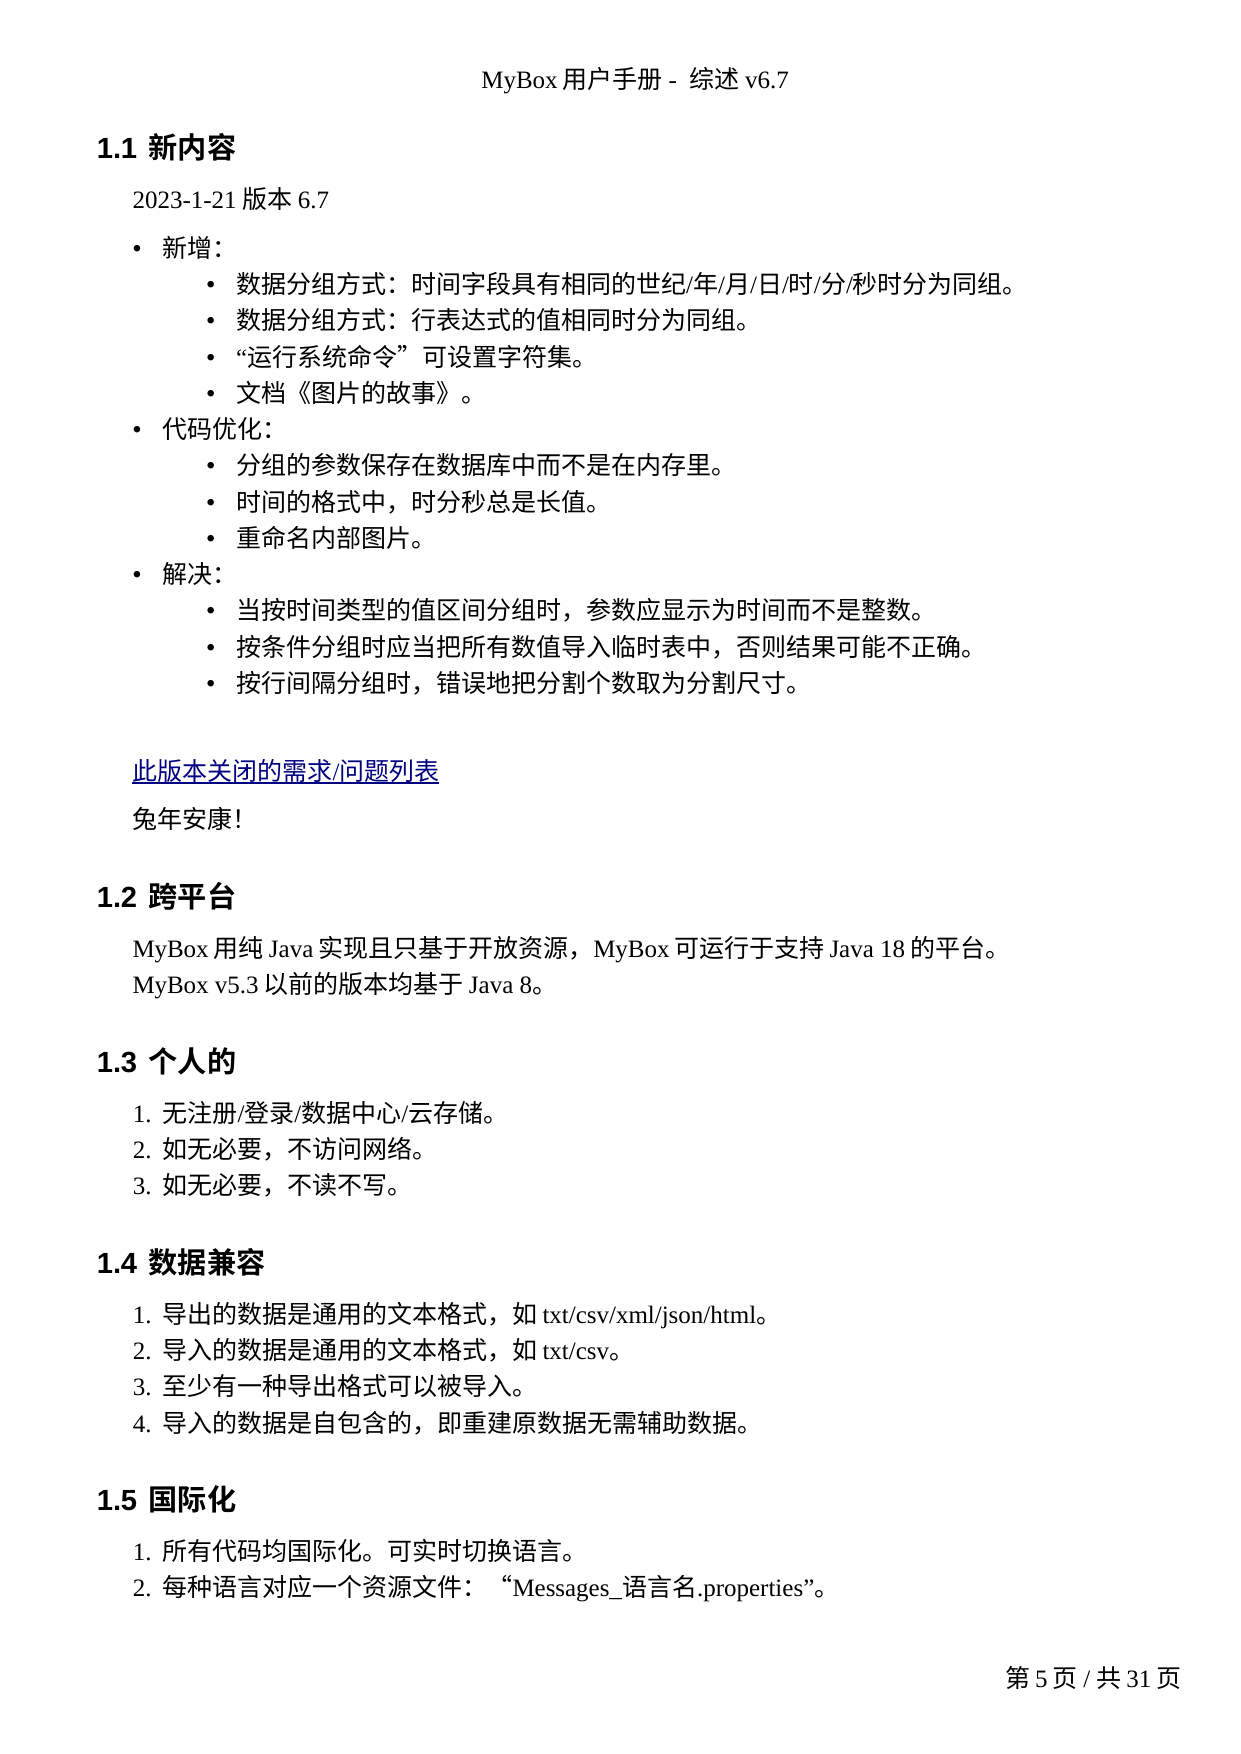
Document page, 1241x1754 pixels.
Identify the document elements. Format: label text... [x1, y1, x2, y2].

list 导出的数据是通用的文本格式，如txt/csv/xml/json/html。 [133, 1294, 1181, 1331]
list 当按时间类型的值区间分组时，参数应显示为时间而不是整数。 [206, 591, 1181, 627]
text 兔年安康！ [88, 800, 1181, 836]
list 按行间隔分组时，错误地把分割个数取为分割尺寸。 [206, 663, 1181, 699]
list 如无必要，不访问网络。 [133, 1129, 1181, 1166]
subtitle 个人的 [88, 1038, 1181, 1081]
list 代码优化： [133, 409, 1181, 446]
list 每种语言对应一个资源文件：“Messages_语言名.properties”。 [133, 1568, 1181, 1604]
subtitle 跨平台 [88, 874, 1181, 916]
text MyBox用纯Java实现且只基于开放资源，MyBox可运行于支持Java 18的平台。 MyBox v5.3以前的版本均基于Java 8。 [88, 928, 1181, 1001]
list 如无必要，不读不写。 [133, 1166, 1181, 1202]
list 新增： [133, 228, 1181, 264]
subtitle 数据兼容 [88, 1239, 1181, 1282]
list 时间的格式中，时分秒总是长值。 [206, 482, 1181, 518]
list 文档《图片的故事》。 [206, 373, 1181, 409]
list 数据分组方式：时间字段具有相同的世纪/年/月/日/时/分/秒时分为同组。 [206, 264, 1181, 301]
list 所有代码均国际化。可实时切换语言。 [133, 1532, 1181, 1568]
list 导入的数据是自包含的，即重建原数据无需辅助数据。 [133, 1403, 1181, 1439]
subtitle 国际化 [88, 1477, 1181, 1519]
text 2023-1-21 版本6.7 [88, 179, 1181, 216]
list 按条件分组时应当把所有数值导入临时表中，否则结果可能不正确。 [206, 627, 1181, 663]
list 分组的参数保存在数据库中而不是在内存里。 [206, 446, 1181, 482]
text 此版本关闭的需求/问题列表 [88, 753, 1181, 787]
subtitle 新内容 [88, 125, 1181, 167]
list “运行系统命令”可设置字符集。 [206, 337, 1181, 373]
list 至少有一种导出格式可以被导入。 [133, 1367, 1181, 1403]
list 数据分组方式：行表达式的值相同时分为同组。 [206, 301, 1181, 337]
list 解决： [133, 554, 1181, 591]
list 无注册/登录/数据中心/云存储。 [133, 1093, 1181, 1129]
list 导入的数据是通用的文本格式，如txt/csv。 [133, 1331, 1181, 1367]
list 重命名内部图片。 [206, 518, 1181, 554]
